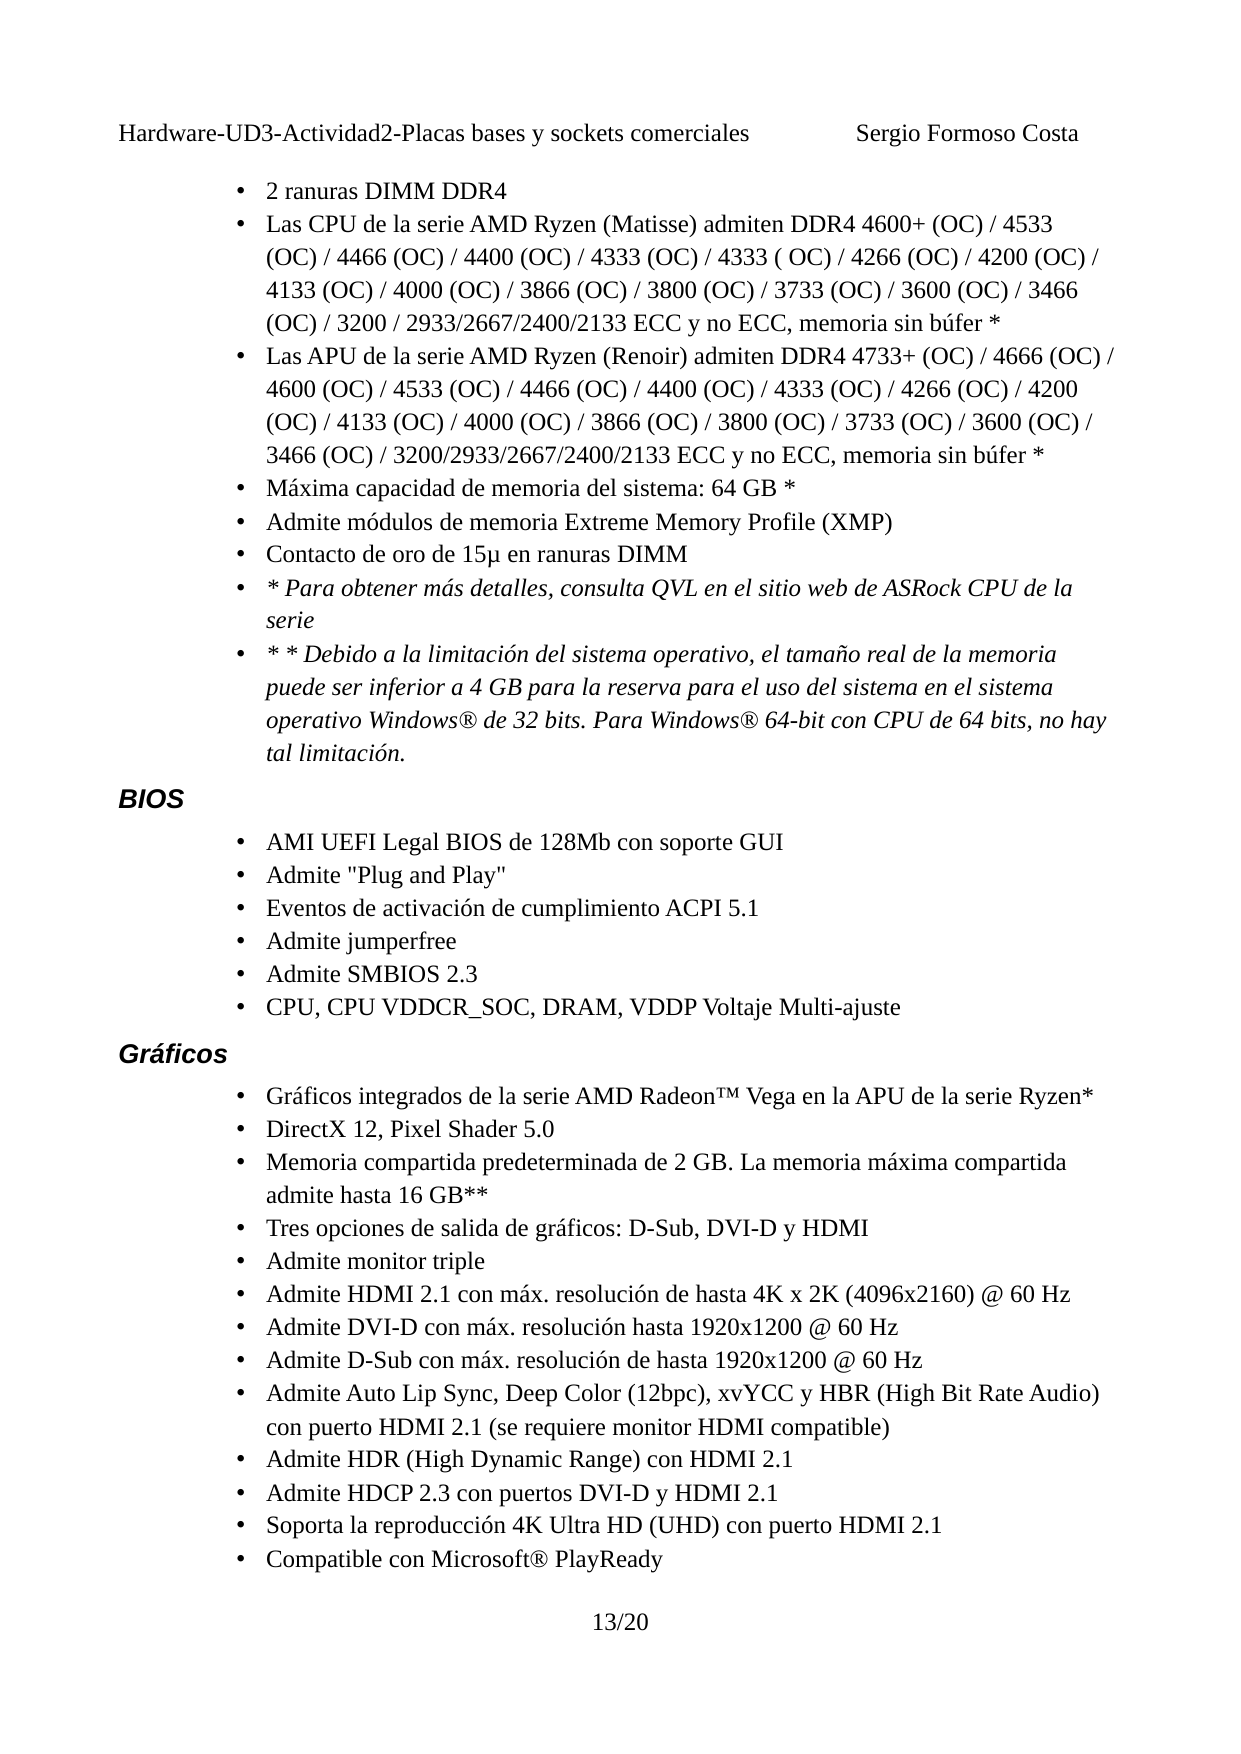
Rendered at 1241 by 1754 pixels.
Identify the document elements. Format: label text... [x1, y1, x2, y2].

list Tres opciones de salida de gráficos: D-Sub, DVI-D y HDMI [236, 1213, 1122, 1242]
list Máxima capacidad de memoria del sistema: 64 GB * [236, 473, 1122, 502]
list CPU, CPU VDDCR_SOC, DRAM, VDDP Voltaje Multi-ajuste [236, 992, 1122, 1021]
list Admite módulos de memoria Extreme Memory Profile (XMP) [236, 507, 1122, 535]
subtitle Gráficos [118, 1038, 1122, 1069]
list Compatible con Microsoft® PlayReady [236, 1544, 1122, 1572]
list Admite SMBIOS 2.3 [236, 959, 1122, 988]
list Memoria compartida predeterminada de 2 GB. La memoria máxima compartida admite hasta 16 GB** [236, 1147, 1122, 1209]
list 2 ranuras DIMM DDR4 [236, 176, 1122, 205]
list Admite DVI-D con máx. resolución hasta 1920x1200 @ 60 Hz [236, 1312, 1122, 1341]
list Admite HDR (High Dynamic Range) con HDMI 2.1 [236, 1444, 1122, 1473]
list Admite Auto Lip Sync, Deep Color (12bpc), xvYCC y HBR (High Bit Rate Audio) con puerto HDMI 2.1 (se requiere monitor HDMI compatible) [236, 1378, 1122, 1440]
list Admite jumperfree [236, 926, 1122, 955]
list Soporta la reproducción 4K Ultra HD (UHD) con puerto HDMI 2.1 [236, 1511, 1122, 1539]
list Contacto de oro de 15µ en ranuras DIMM [236, 539, 1122, 568]
subtitle BIOS [118, 783, 1122, 814]
list Admite "Plug and Play" [236, 860, 1122, 889]
list AMI UEFI Legal BIOS de 128Mb con soporte GUI [236, 827, 1122, 856]
list Admite HDCP 2.3 con puertos DVI-D y HDMI 2.1 [236, 1478, 1122, 1506]
list Admite monitor triple [236, 1246, 1122, 1275]
list Admite D-Sub con máx. resolución de hasta 1920x1200 @ 60 Hz [236, 1346, 1122, 1374]
list DirectX 12, Pixel Shader 5.0 [236, 1114, 1122, 1143]
list Las CPU de la serie AMD Ryzen (Matisse) admiten DDR4 4600+ (OC) / 4533 (OC) / 4466 (OC) / 4400 (OC) / 4333 (OC) / 4333 ( OC) / 4266 (OC) / 4200 (OC) / 4133 (OC) / 4000 (OC) / 3866 (OC) / 3800 (OC) / 3733 (OC) / 3600 (OC) / 3466 (OC) / 3200 / 2933/2667/2400/2133 ECC y no ECC, memoria sin búfer * [236, 209, 1122, 337]
list Admite HDMI 2.1 con máx. resolución de hasta 4K x 2K (4096x2160) @ 60 Hz [236, 1279, 1122, 1308]
list Las APU de la serie AMD Ryzen (Renoir) admiten DDR4 4733+ (OC) / 4666 (OC) / 4600 (OC) / 4533 (OC) / 4466 (OC) / 4400 (OC) / 4333 (OC) / 4266 (OC) / 4200 (OC) / 4133 (OC) / 4000 (OC) / 3866 (OC) / 3800 (OC) / 3733 (OC) / 3600 (OC) / 3466 (OC) / 3200/2933/2667/2400/2133 ECC y no ECC, memoria sin búfer * [236, 341, 1122, 469]
list Gráficos integrados de la serie AMD Radeon™ Vega en la APU de la serie Ryzen* [236, 1081, 1122, 1110]
list * * Debido a la limitación del sistema operativo, el tamaño real de la memoria puede ser inferior a 4 GB para la reserva para el uso del sistema en el sistema operativo Windows® de 32 bits. Para Windows® 64-bit con CPU de 64 bits, no hay tal limitación. [236, 639, 1122, 766]
list * Para obtener más detalles, consulta QVL en el sitio web de ASRock CPU de la serie [236, 573, 1122, 634]
list Eventos de activación de cumplimiento ACPI 5.1 [236, 893, 1122, 922]
